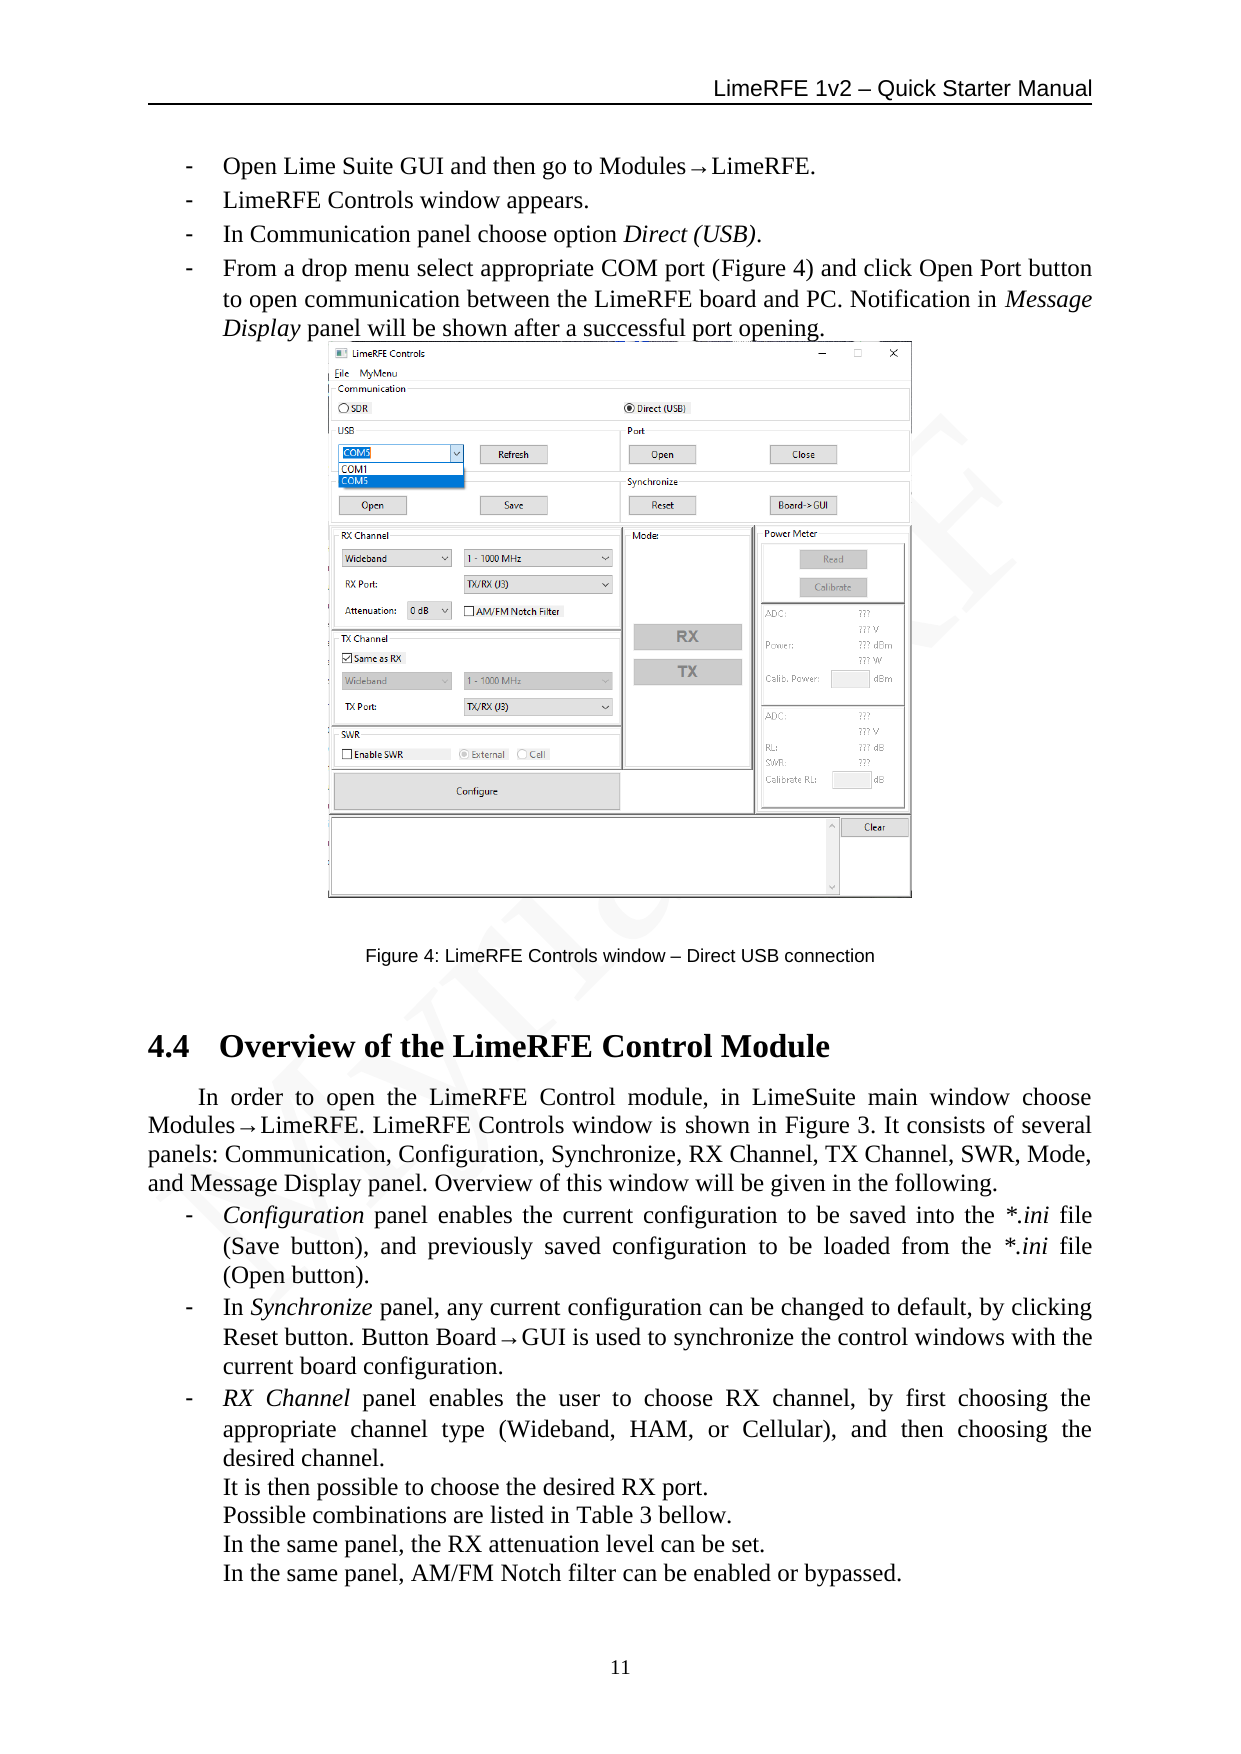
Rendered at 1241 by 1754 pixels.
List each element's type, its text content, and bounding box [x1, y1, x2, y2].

list In the same panel, AM/FM Notch filter can be enabled or bypassed. [185, 1558, 1092, 1587]
list Possible combinations are listed in Table 3 bellow. [185, 1500, 1092, 1529]
text In order to open the LimeRFE Control module, in LimeSuite main window choose Modules→LimeRFE. LimeRFE Controls window is shown in Figure 3. It consists of several panels: Communication, Configuration, Synchronize, RX Channel, TX Channel, SWR, Mode, and Message Display panel. Overview of this window will be given in the following. [148, 1082, 311, 1197]
subtitle LimeRFE Control Module [442, 1026, 1092, 1064]
list RX Channel panel enables the user to choose RX channel, by first choosing the appropriate channel type (Wideband, HAM, or Cellular), and then choosing the desired channel. [185, 1380, 1092, 1472]
text In order to open the LimeRFE Control module, in LimeSuite main window choose Modules→LimeRFE. LimeRFE Controls window is shown in Figure 3. It consists of several panels: Communication, Configuration, Synchronize, RX Channel, TX Channel, SWR, Mode, and Message Display panel. Overview of this window will be given in the following. [311, 1082, 1092, 1197]
picture [328, 341, 912, 898]
list In the same panel, the RX attenuation level can be set. [185, 1529, 1092, 1558]
list In Synchronize panel, any current configuration can be changed to default, by clicking Reset button. Button Board→GUI is used to synchronize the control windows with the current board configuration. [185, 1288, 1092, 1380]
text Figure 4: LimeRFE Controls window – Direct USB connection [579, 944, 1092, 966]
list From a drop menu select appropriate COM port (Figure 4) and click Open Port button to open communication between the LimeRFE board and PC. Notification in Message Display panel will be shown after a successful port opening. [185, 250, 1092, 341]
text Figure 4: LimeRFE Controls window – Direct USB connection [481, 944, 569, 966]
text Figure 4: LimeRFE Controls window – Direct USB connection [148, 944, 479, 966]
list Open Lime Suite GUI and then go to Modules→LimeRFE. [185, 148, 1092, 182]
list Configuration panel enables the current configuration to be saved into the *.ini file (Save button), and previously saved configuration to be loaded from the *.ini file (Open button). [205, 1197, 1092, 1288]
text In order to open the LimeRFE Control module, in LimeSuite main window choose Modules→LimeRFE. LimeRFE Controls window is shown in Figure 3. It consists of several panels: Communication, Configuration, Synchronize, RX Channel, TX Channel, SWR, Mode, and Message Display panel. Overview of this window will be given in the following. [291, 1099, 372, 1197]
subtitle Overview of the [148, 1026, 445, 1064]
list In Communication panel choose option Direct (USB). [185, 216, 1092, 250]
list It is then possible to choose the desired RX port. [185, 1472, 1092, 1500]
list Configuration panel enables the current configuration to be saved into the *.ini file (Save button), and previously saved configuration to be loaded from the *.ini file (Open button). [185, 1198, 275, 1288]
list LimeRFE Controls window appears. [185, 182, 1092, 216]
